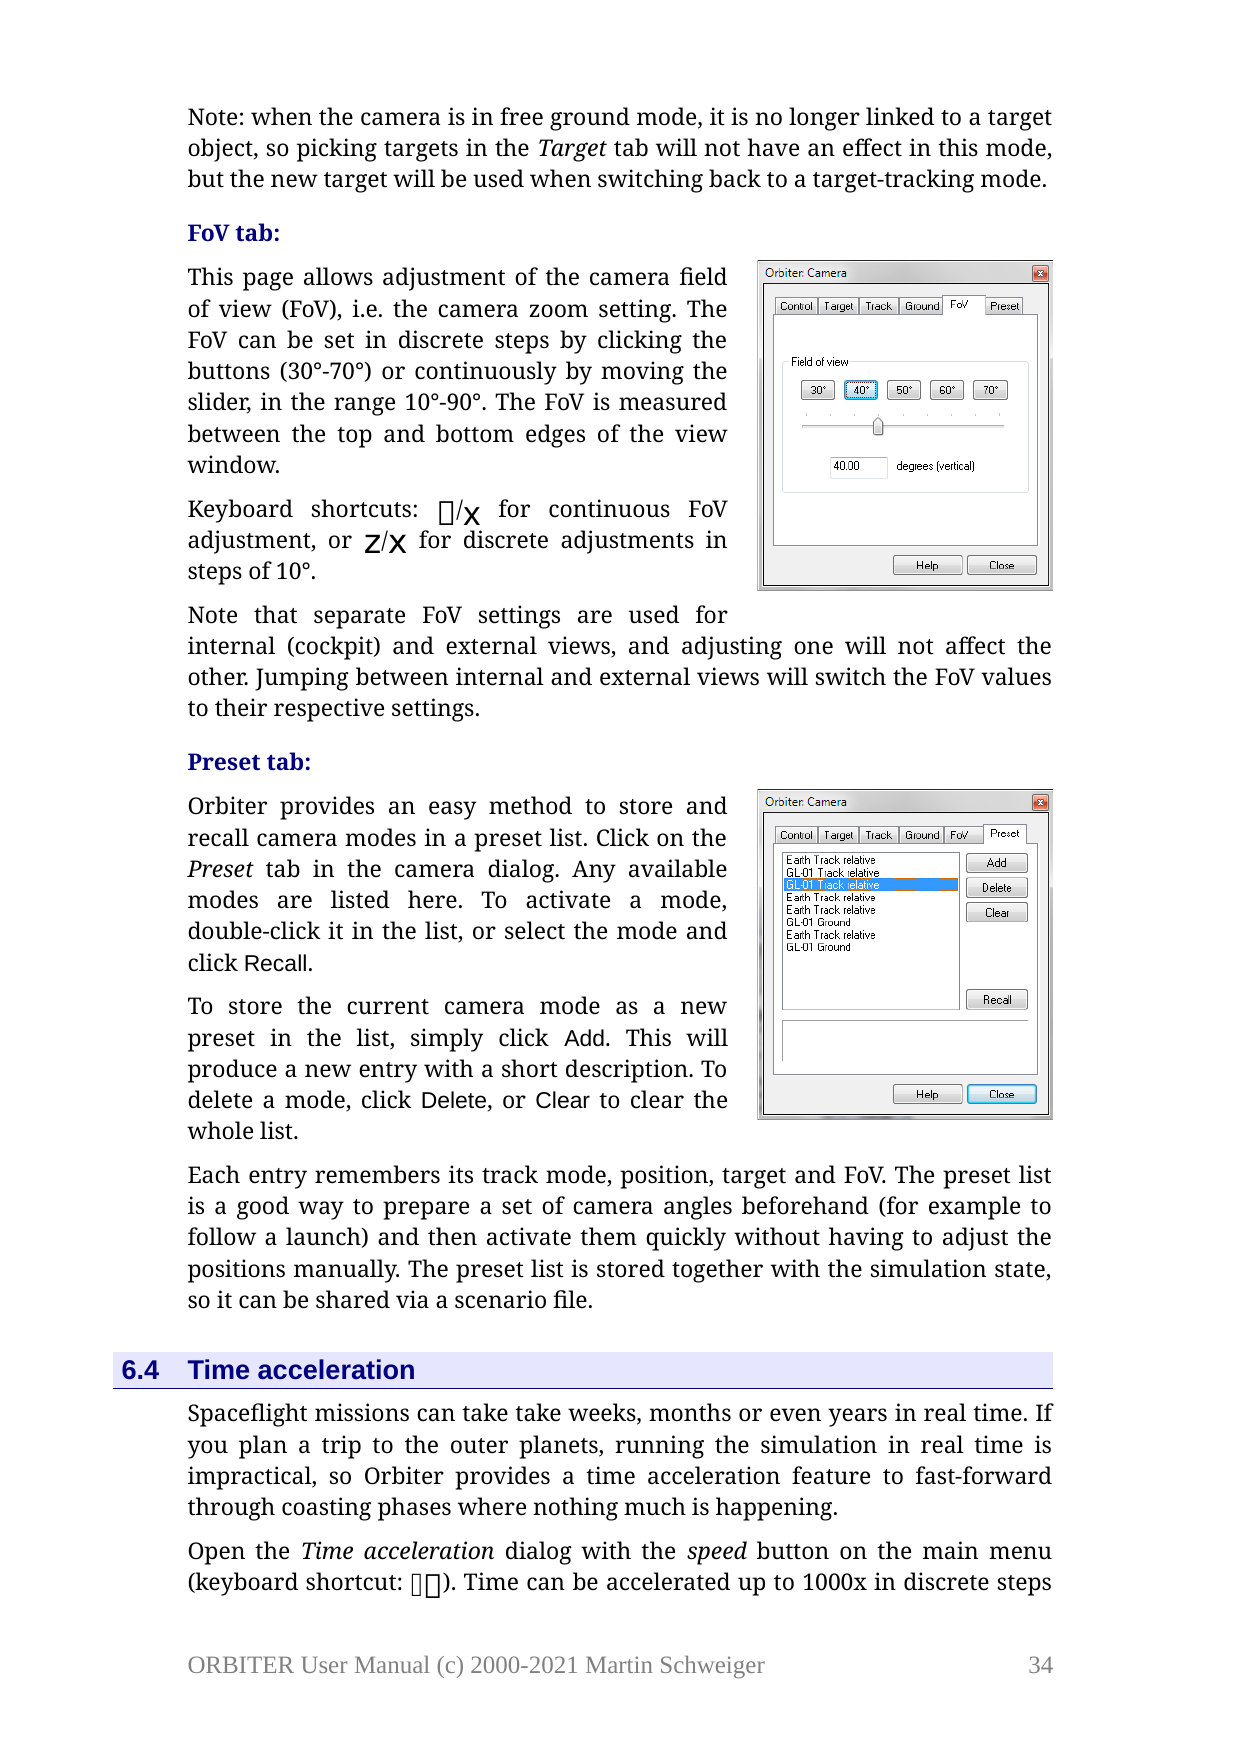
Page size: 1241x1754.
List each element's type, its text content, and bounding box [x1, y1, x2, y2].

text Each entry remembers its track mode, position, target and FoV. The preset list is a good way to prepare a set of camera angles beforehand (for example to follow a launch) and then activate them quickly without having to adjust the positions manually. The preset list is stored together with the simulation state, so it can be shared via a scenario file. [187, 1158, 1053, 1314]
text Open the Time acceleration dialog with the speed button on the main menu (keyboard shortcut: ). Time can be accelerated up to 1000x in discrete steps [187, 1534, 1053, 1597]
text Keyboard shortcuts: /x for continuous FoV adjustment, or z/x for discrete adjustments in steps of 10°. [187, 492, 757, 586]
text Spaceflight missions can take take weeks, months or even years in real time. If you plan a trip to the outer planets, running the simulation in real time is impractical, so Orbiter provides a time acceleration feature to fast-forward through coasting phases where nothing much is happening. [187, 1397, 1053, 1522]
text Note: when the camera is in free ground mode, it is no longer linked to a target object, so picking targets in the Target tab will not have an effect in this mode, but the new target will be used when switching back to a target-tracking mode. [187, 100, 1053, 194]
text This page allows adjustment of the camera field of view (FoV), i.e. the camera zoom setting. The FoV can be set in discrete steps by clicking the buttons (30°-70°) or continuously by moving the slider, in the range 10°-90°. The FoV is measured between the top and bottom edges of the view window. [187, 261, 757, 479]
picture [757, 789, 1053, 1120]
subtitle Time acceleration [113, 1352, 1053, 1388]
text Orbiter provides an easy method to store and recall camera modes in a preset list. Click on the Preset tab in the camera dialog. Any available modes are listed here. To activate a mode, double-click it in the list, or select the mode and click Recall. [187, 790, 757, 977]
text Note that separate FoV settings are used for internal (cockpit) and external views, and adjusting one will not affect the other. Jumping between internal and external views will switch the FoV values to their respective settings. [187, 598, 1053, 723]
subtitle FoV tab: [187, 217, 1053, 248]
text To store the current camera mode as a new preset in the list, simply click Add. This will produce a new entry with a short description. To delete a mode, click Delete, or Clear to clear the whole list. [187, 990, 1053, 1146]
subtitle Preset tab: [187, 746, 1053, 777]
picture [757, 260, 1053, 591]
